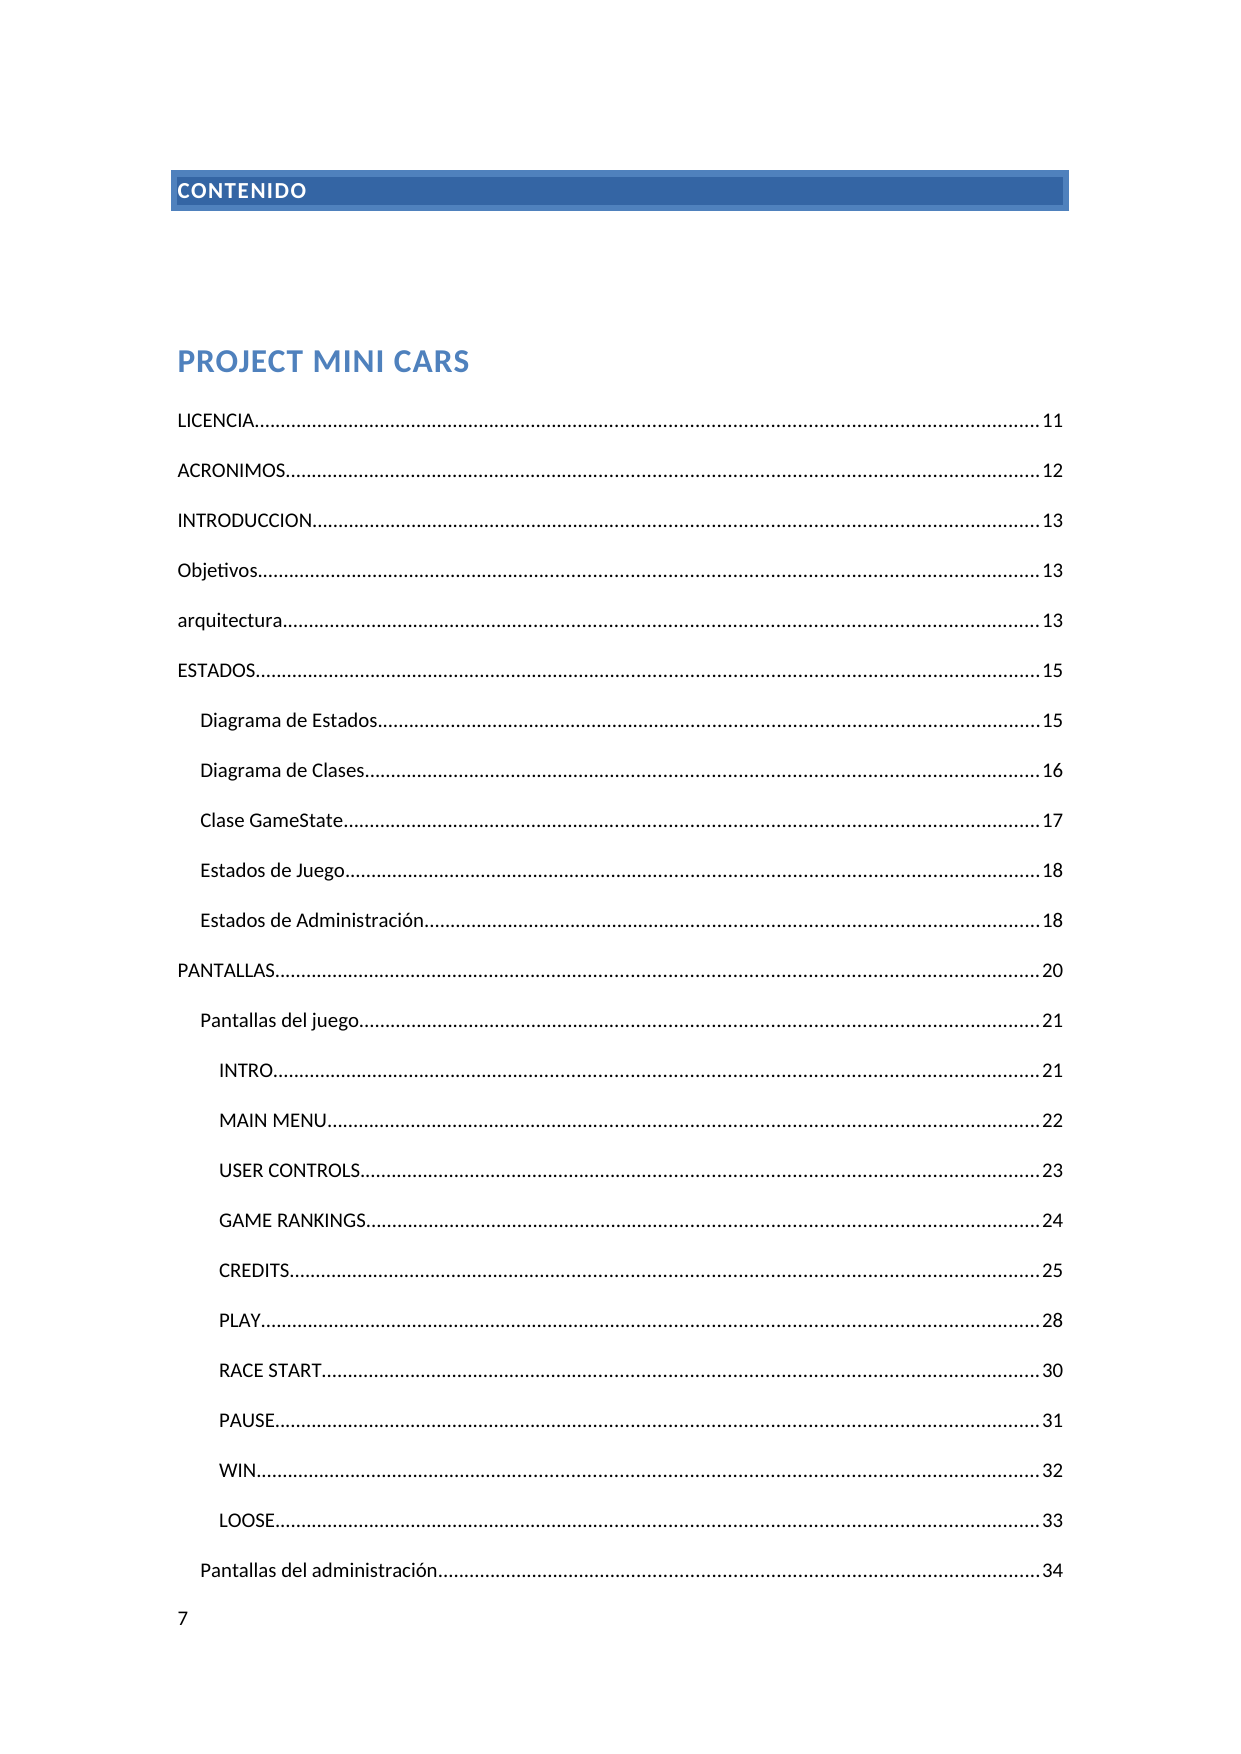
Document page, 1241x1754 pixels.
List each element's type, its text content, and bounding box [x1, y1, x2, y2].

text Estados de Juego 18 [200, 858, 1063, 883]
text GAME RANKINGS 24 [219, 1208, 1063, 1233]
text arquitectura 13 [177, 608, 1063, 633]
text ACRONIMOS 12 [177, 458, 1063, 483]
text RACE START 30 [219, 1358, 1063, 1383]
text PLAY 28 [219, 1308, 1063, 1333]
text INTRODUCCION 13 [177, 508, 1063, 533]
text PAUSE 31 [219, 1408, 1063, 1433]
text CREDITS 25 [219, 1258, 1063, 1283]
text USER CONTROLS 23 [219, 1158, 1063, 1183]
text Diagrama de Estados 15 [200, 708, 1063, 733]
text LICENCIA 11 [177, 408, 1063, 433]
text Estados de Administración 18 [200, 908, 1063, 933]
text MAIN MENU 22 [219, 1108, 1063, 1133]
text LOOSE 33 [219, 1508, 1063, 1533]
text Diagrama de Clases 16 [200, 758, 1063, 783]
text PANTALLAS 20 [177, 958, 1063, 983]
text ESTADOS 15 [177, 658, 1063, 683]
text Objetivos 13 [177, 558, 1063, 583]
text Pantallas del juego 21 [200, 1008, 1063, 1033]
subtitle Contenido [177, 177, 1063, 205]
text Pantallas del administración 34 [200, 1558, 1063, 1583]
subtitle Project Mini Cars [177, 340, 1063, 381]
text INTRO 21 [219, 1058, 1063, 1083]
text WIN 32 [219, 1458, 1063, 1483]
text Clase GameState 17 [200, 808, 1063, 833]
